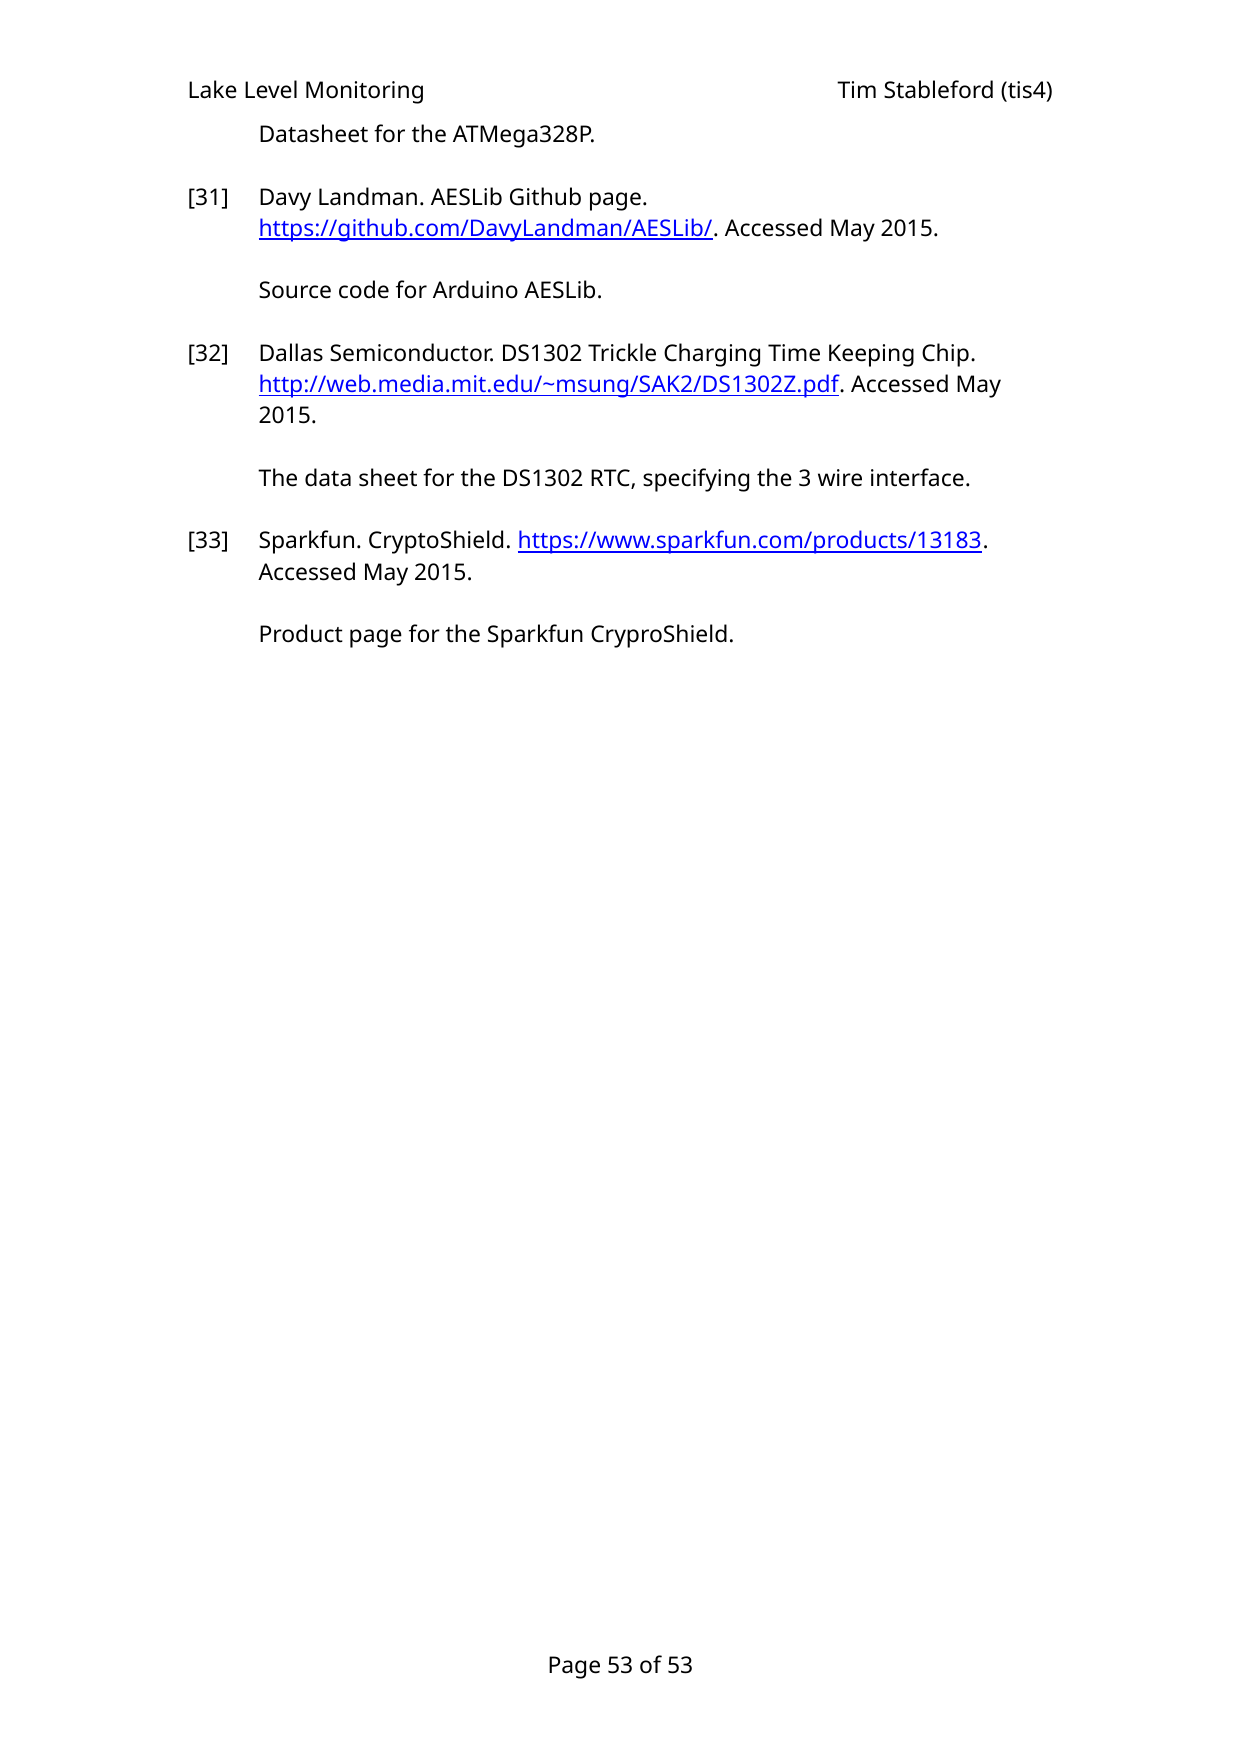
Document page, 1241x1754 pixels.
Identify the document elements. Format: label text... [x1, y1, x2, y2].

list Datasheet for the ATMega328P. [187, 118, 1053, 181]
list Sparkfun. CryptoShield. https://www.sparkfun.com/products/13183. Accessed May 2015. Product page for the Sparkfun CryproShield. [187, 524, 1053, 649]
list Dallas Semiconductor. DS1302 Trickle Charging Time Keeping Chip. http://web.media.mit.edu/~msung/SAK2/DS1302Z.pdf. Accessed May 2015. The data sheet for the DS1302 RTC, specifying the 3 wire interface. [187, 337, 1053, 524]
list Davy Landman. AESLib Github page. https://github.com/DavyLandman/AESLib/. Accessed May 2015. Source code for Arduino AESLib. [187, 181, 1053, 337]
